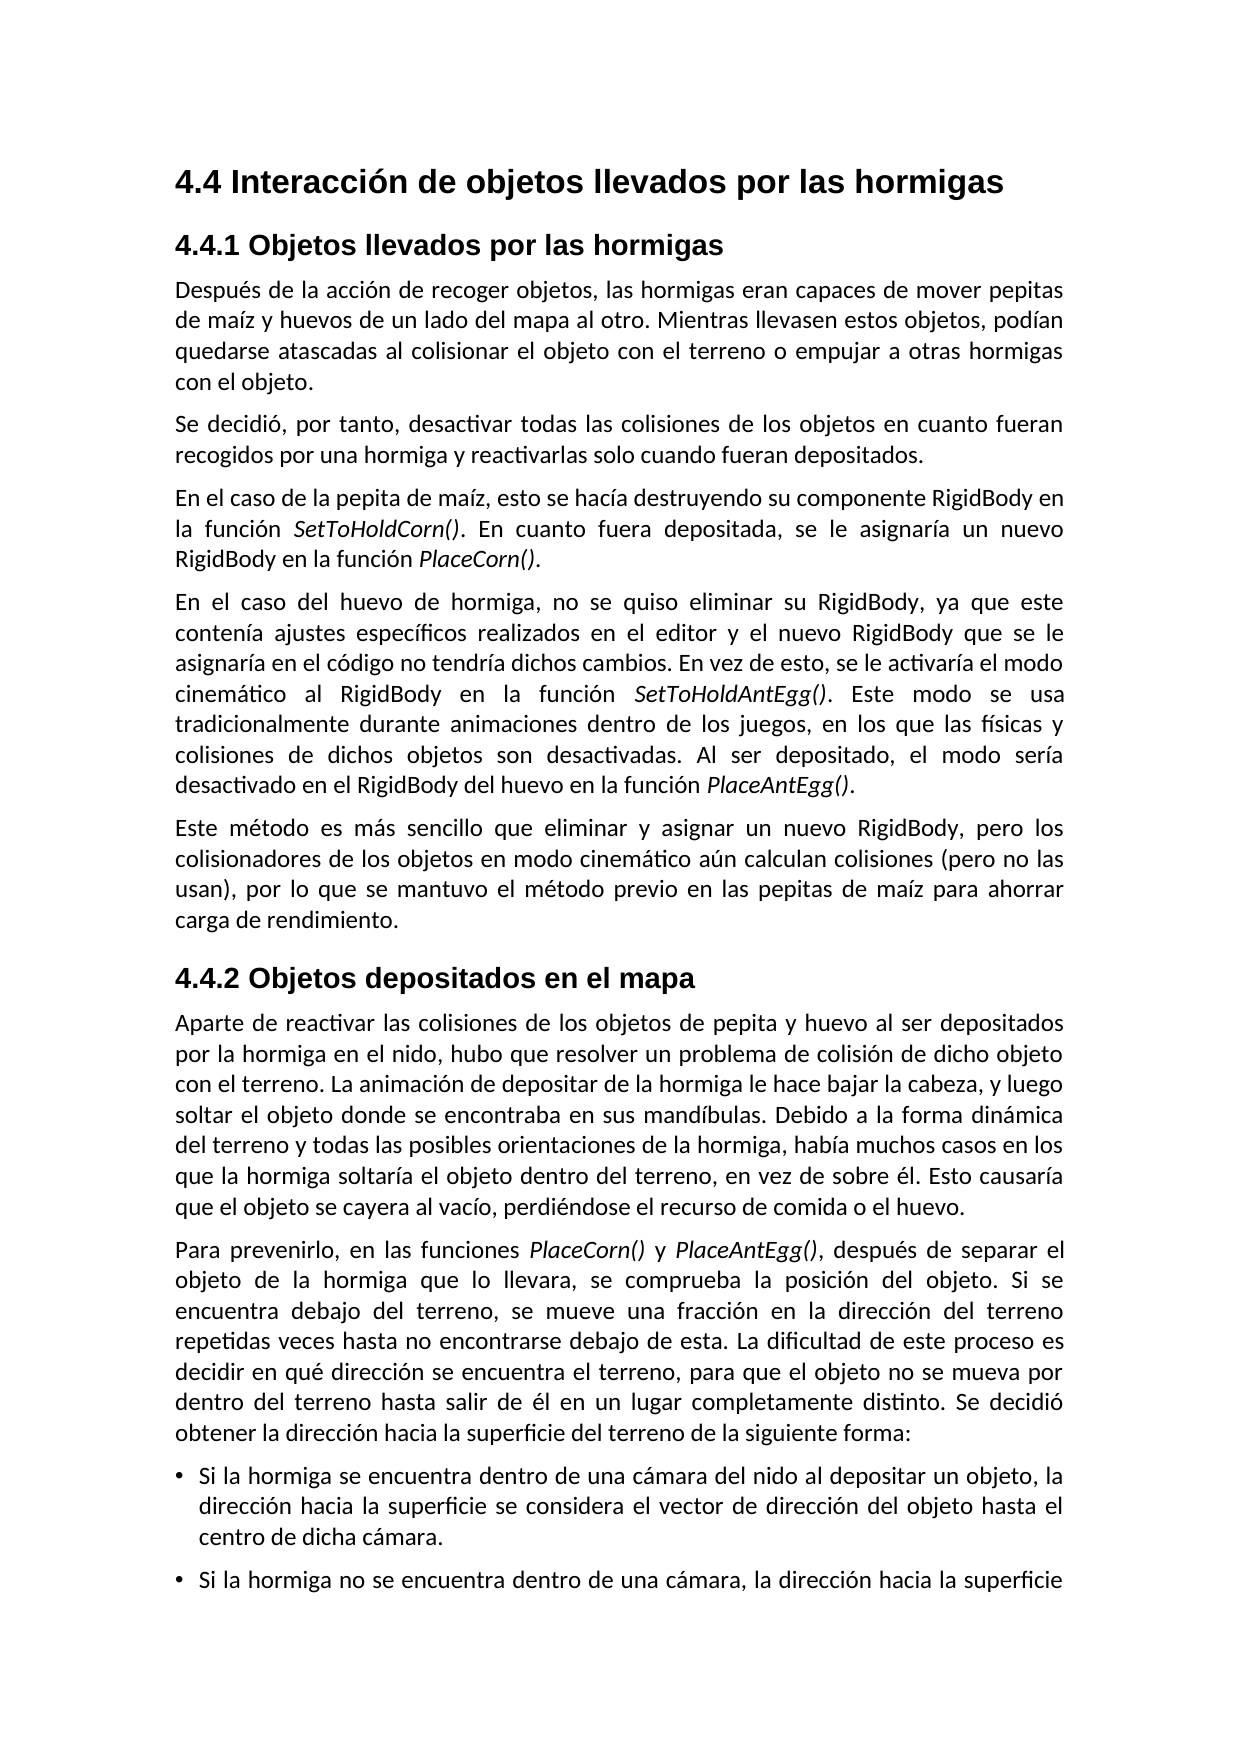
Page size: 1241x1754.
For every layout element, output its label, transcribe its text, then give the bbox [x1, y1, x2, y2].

text Este método es más sencillo que eliminar y asignar un nuevo RigidBody, pero los colisionadores de los objetos en modo cinemático aún calculan colisiones (pero no las usan), por lo que se mantuvo el método previo en las pepitas de maíz para ahorrar carga de rendimiento. [175, 812, 1065, 934]
text En el caso de la pepita de maíz, esto se hacía destruyendo su componente RigidBody en la función SetToHoldCorn(). En cuanto fuera depositada, se le asignaría un nuevo RigidBody en la función PlaceCorn(). [175, 482, 1065, 574]
text Para prevenirlo, en las funciones PlaceCorn() y PlaceAntEgg(), después de separar el objeto de la hormiga que lo llevara, se comprueba la posición del objeto. Si se encuentra debajo del terreno, se mueve una fracción en la dirección del terreno repetidas veces hasta no encontrarse debajo de esta. La dificultad de este proceso es decidir en qué dirección se encuentra el terreno, para que el objeto no se mueva por dentro del terreno hasta salir de él en un lugar completamente distinto. Se decidió obtener la dirección hacia la superficie del terreno de la siguiente forma: [175, 1234, 1065, 1447]
list Si la hormiga no se encuentra dentro de una cámara, la dirección hacia la superficie [175, 1564, 1065, 1594]
text En el caso del huevo de hormiga, no se quiso eliminar su RigidBody, ya que este contenía ajustes específicos realizados en el editor y el nuevo RigidBody que se le asignaría en el código no tendría dichos cambios. En vez de esto, se le activaría el modo cinemático al RigidBody en la función SetToHoldAntEgg(). Este modo se usa tradicionalmente durante animaciones dentro de los juegos, en los que las físicas y colisiones de dichos objetos son desactivadas. Al ser depositado, el modo sería desactivado en el RigidBody del huevo en la función PlaceAntEgg(). [175, 586, 1065, 800]
list Si la hormiga se encuentra dentro de una cámara del nido al depositar un objeto, la dirección hacia la superficie se considera el vector de dirección del objeto hasta el centro de dicha cámara. [175, 1460, 1065, 1551]
subtitle Objetos llevados por las hormigas [175, 228, 1065, 262]
subtitle Interacción de objetos llevados por las hormigas [175, 162, 1065, 201]
text Se decidió, por tanto, desactivar todas las colisiones de los objetos en cuanto fueran recogidos por una hormiga y reactivarlas solo cuando fueran depositados. [175, 409, 1065, 470]
text Aparte de reactivar las colisiones de los objetos de pepita y huevo al ser depositados por la hormiga en el nido, hubo que resolver un problema de colisión de dicho objeto con el terreno. La animación de depositar de la hormiga le hace bajar la cabeza, y luego soltar el objeto donde se encontraba en sus mandíbulas. Debido a la forma dinámica del terreno y todas las posibles orientaciones de la hormiga, había muchos casos en los que la hormiga soltaría el objeto dentro del terreno, en vez de sobre él. Esto causaría que el objeto se cayera al vacío, perdiéndose el recurso de comida o el huevo. [175, 1008, 1065, 1221]
text Después de la acción de recoger objetos, las hormigas eran capaces de mover pepitas de maíz y huevos de un lado del mapa al otro. Mientras llevasen estos objetos, podían quedarse atascadas al colisionar el objeto con el terreno o empujar a otras hormigas con el objeto. [175, 274, 1065, 396]
subtitle Objetos depositados en el mapa [175, 962, 1065, 995]
